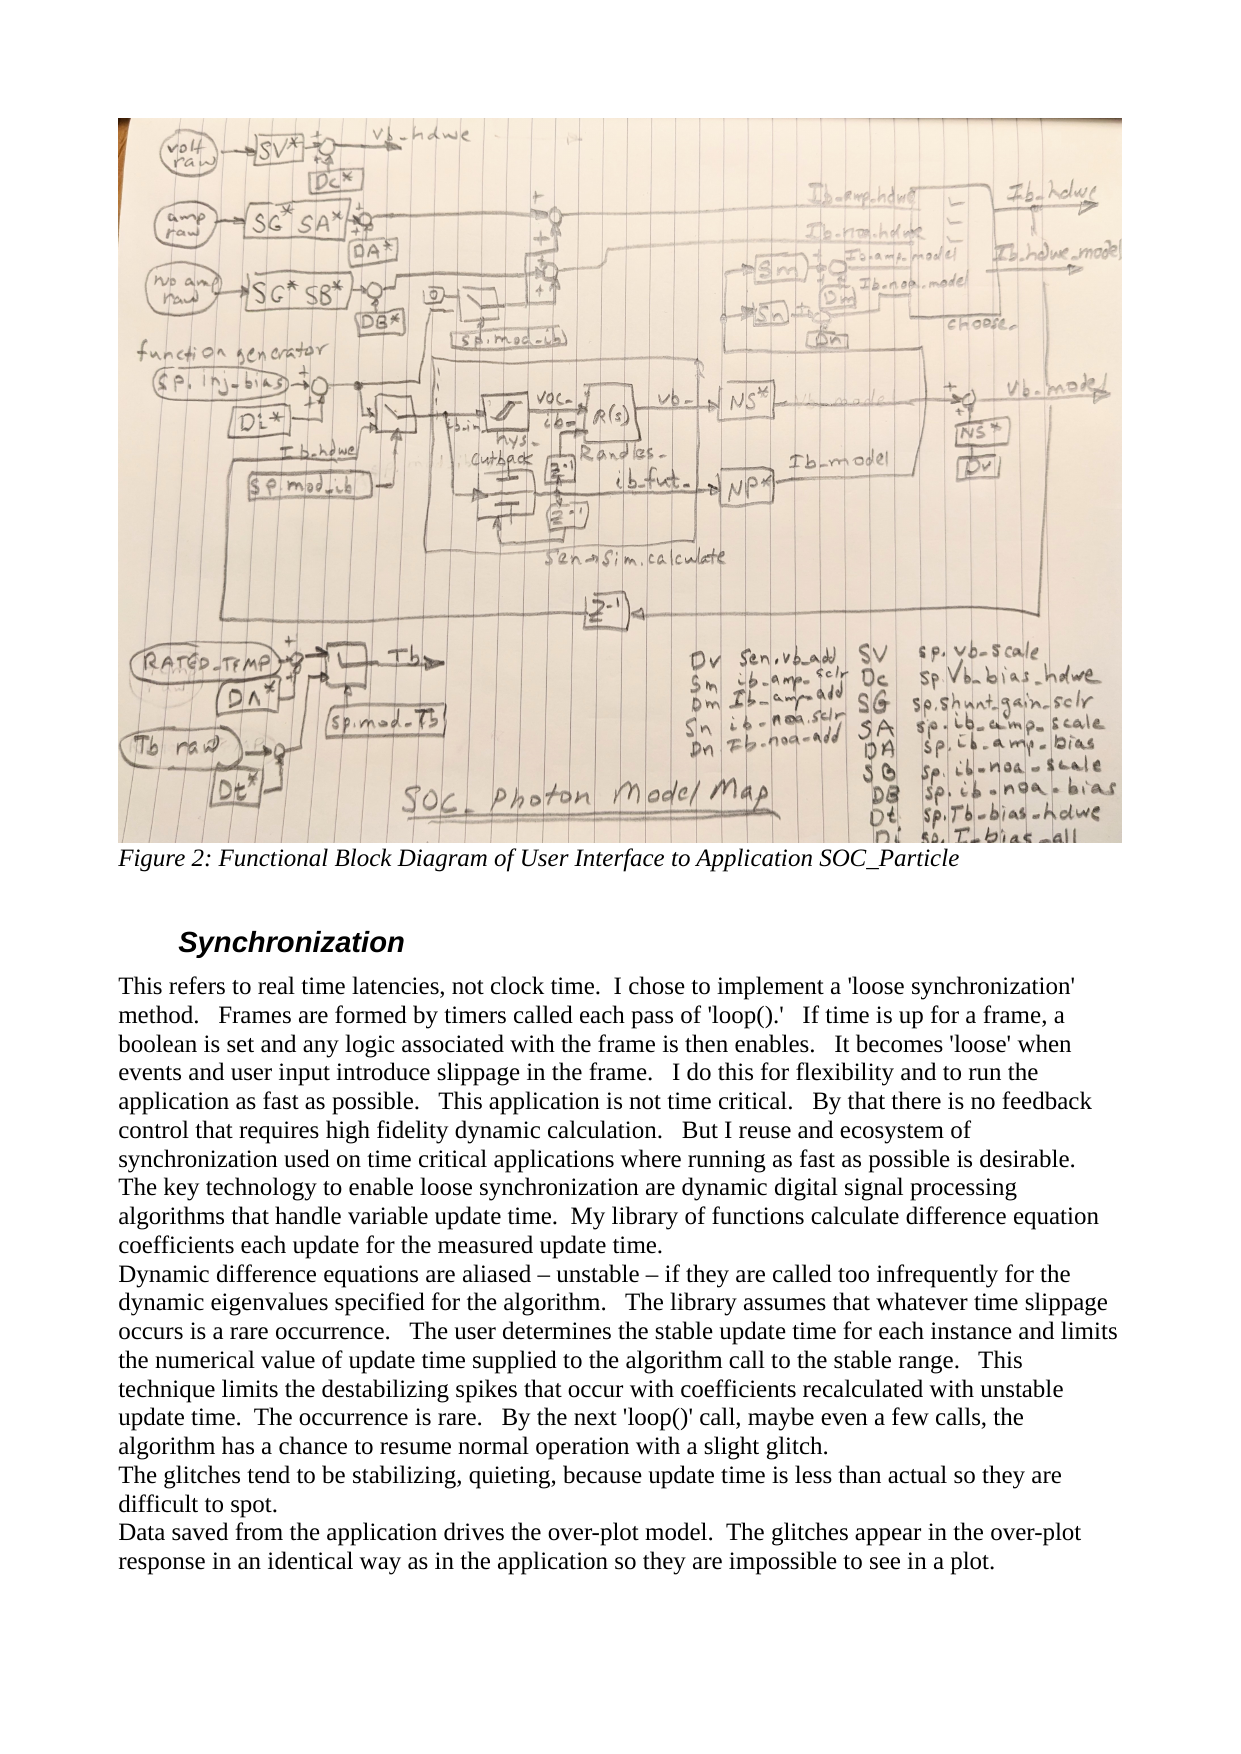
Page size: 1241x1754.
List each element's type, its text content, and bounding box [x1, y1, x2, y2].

text Figure 2: Functional Block Diagram of User Interface to Application SOC_Particle [118, 843, 1122, 871]
text This refers to real time latencies, not clock time. I chose to implement a 'loose synchronization' method. Frames are formed by timers called each pass of 'loop().' If time is up for a frame, a boolean is set and any logic associated with the frame is then enables. It becomes 'loose' when events and user input introduce slippage in the frame. I do this for flexibility and to run the application as fast as possible. This application is not time critical. By that there is no feedback control that requires high fidelity dynamic calculation. But I reuse and ecosystem of synchronization used on time critical applications where running as fast as possible is desirable. [118, 971, 1122, 1172]
picture [118, 118, 1122, 843]
text Data saved from the application drives the over-plot model. The glitches appear in the over-plot response in an identical way as in the application so they are impossible to see in a plot. [118, 1517, 1122, 1575]
subtitle Synchronization [118, 925, 1122, 959]
text The key technology to enable loose synchronization are dynamic digital signal processing algorithms that handle variable update time. My library of functions calculate difference equation coefficients each update for the measured update time. [118, 1172, 1122, 1259]
text The glitches tend to be stabilizing, quieting, because update time is less than actual so they are difficult to spot. [118, 1460, 1122, 1517]
text Dynamic difference equations are aliased – unstable – if they are called too infrequently for the dynamic eigenvalues specified for the algorithm. The library assumes that whatever time slippage occurs is a rare occurrence. The user determines the stable update time for each instance and limits the numerical value of update time supplied to the algorithm call to the stable range. This technique limits the destabilizing spikes that occur with coefficients recalculated with unstable update time. The occurrence is rare. By the next 'loop()' call, maybe even a few calls, the algorithm has a chance to resume normal operation with a slight glitch. [118, 1259, 1122, 1460]
